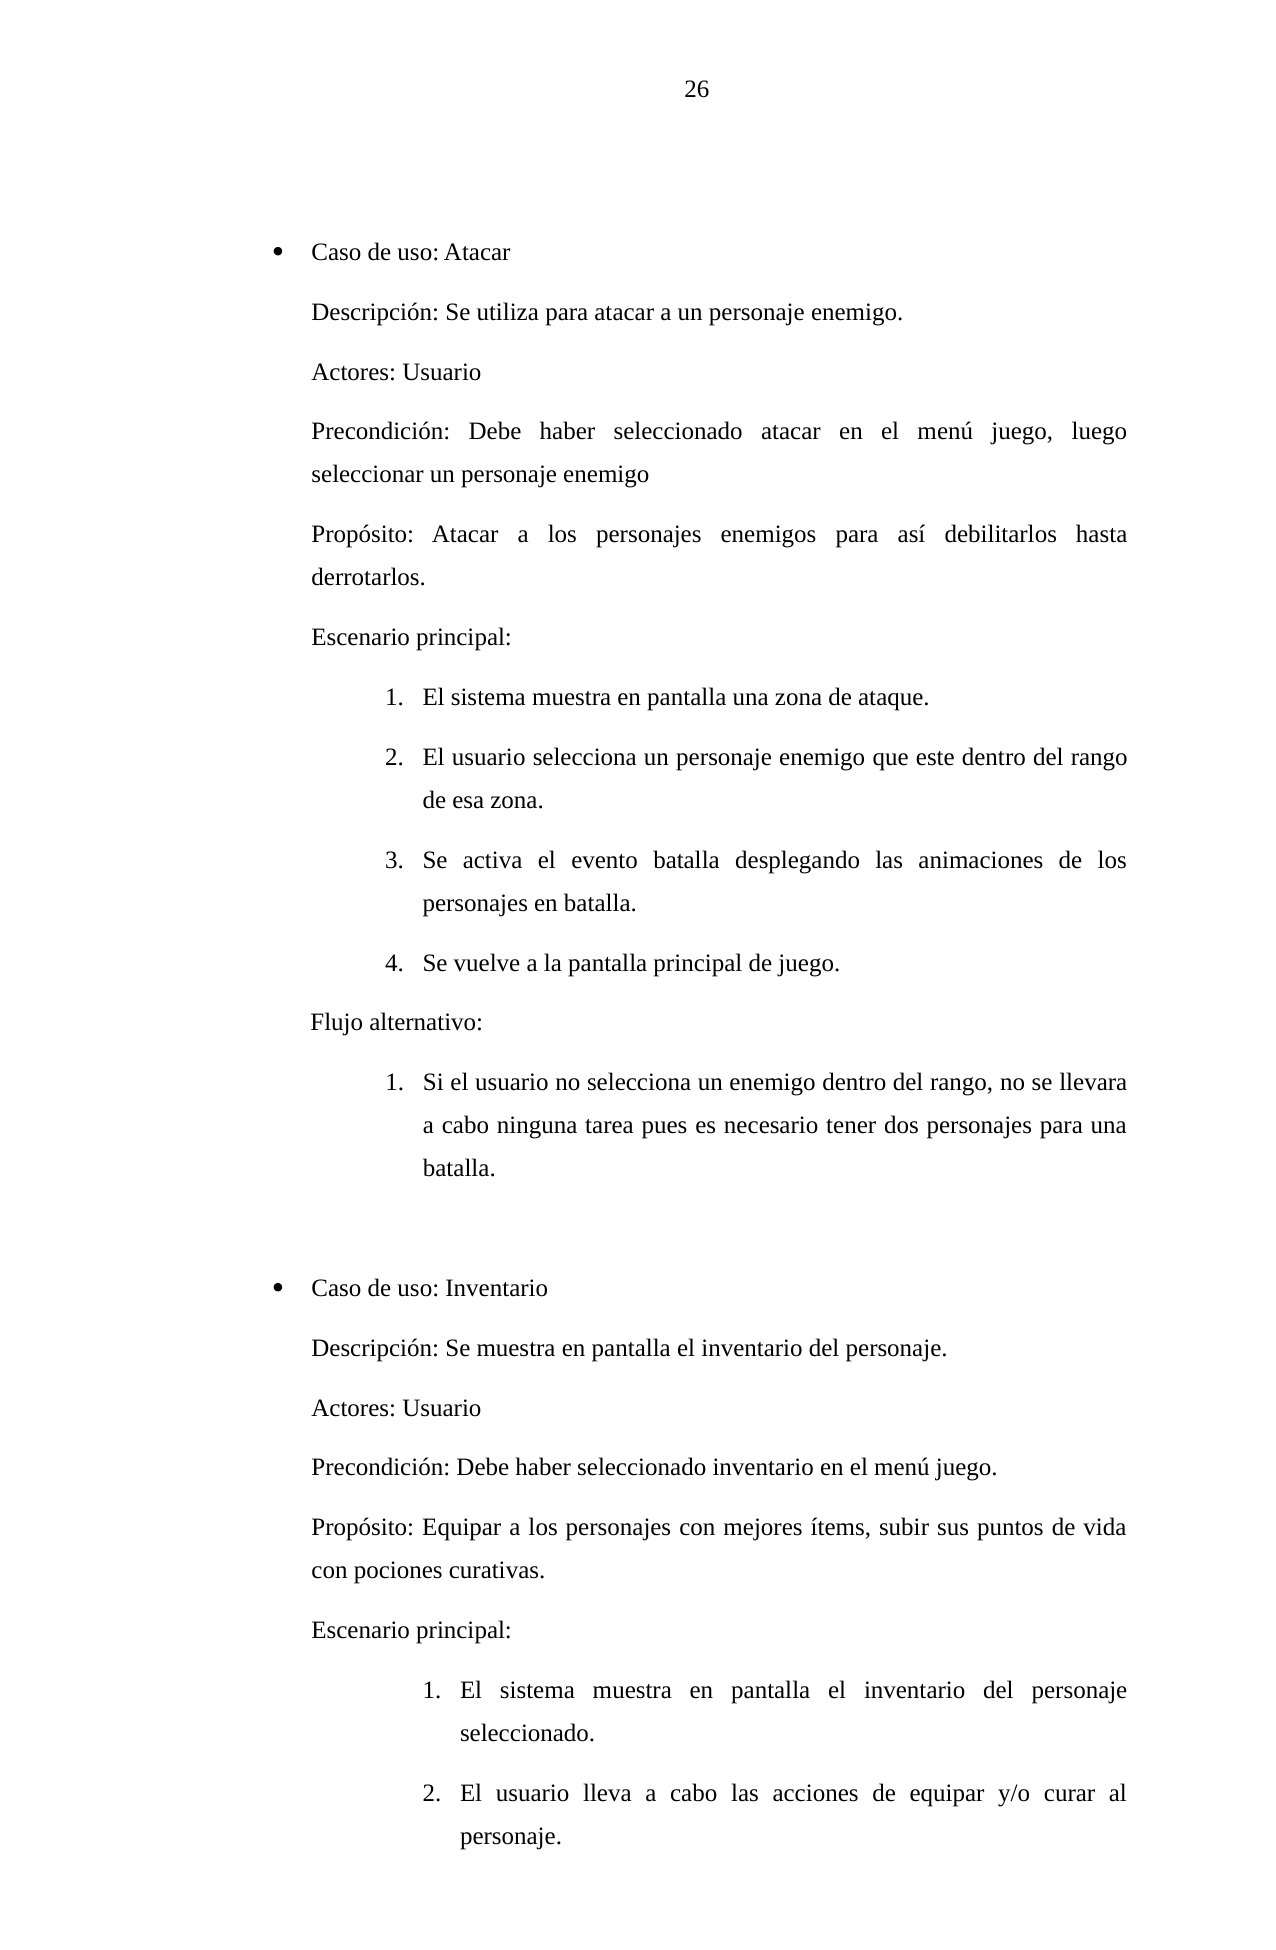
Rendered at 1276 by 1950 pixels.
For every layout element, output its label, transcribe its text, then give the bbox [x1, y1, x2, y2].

list El sistema muestra en pantalla el inventario del personaje seleccionado. [422, 1675, 1128, 1747]
list Se vuelve a la pantalla principal de juego. [385, 948, 1128, 976]
text Precondición: Debe haber seleccionado atacar en el menú juego, luego seleccionar un personaje enemigo [311, 416, 1128, 488]
text Descripción: Se muestra en pantalla el inventario del personaje. [311, 1333, 1128, 1362]
list Se activa el evento batalla desplegando las animaciones de los personajes en batalla. [385, 845, 1128, 917]
text Propósito: Equipar a los personajes con mejores ítems, subir sus puntos de vida con pociones curativas. [311, 1512, 1128, 1584]
list El usuario lleva a cabo las acciones de equipar y/o curar al personaje. [422, 1778, 1128, 1850]
text Descripción: Se utiliza para atacar a un personaje enemigo. [311, 297, 1128, 326]
text Escenario principal: [311, 622, 1128, 651]
text Actores: Usuario [311, 357, 1128, 385]
list Si el usuario no selecciona un enemigo dentro del rango, no se llevara a cabo ninguna tarea pues es necesario tener dos personajes para una batalla. [385, 1067, 1128, 1182]
list El sistema muestra en pantalla una zona de ataque. [385, 682, 1128, 711]
list Caso de uso: Inventario [274, 1273, 1128, 1302]
text Actores: Usuario [311, 1393, 1128, 1421]
text Precondición: Debe haber seleccionado inventario en el menú juego. [311, 1452, 1128, 1481]
text Propósito: Atacar a los personajes enemigos para así debilitarlos hasta derrotarlos. [311, 519, 1128, 591]
text Escenario principal: [311, 1615, 1128, 1644]
list El usuario selecciona un personaje enemigo que este dentro del rango de esa zona. [385, 742, 1128, 814]
list Caso de uso: Atacar [274, 237, 1128, 266]
text Flujo alternativo: [310, 1007, 1128, 1036]
